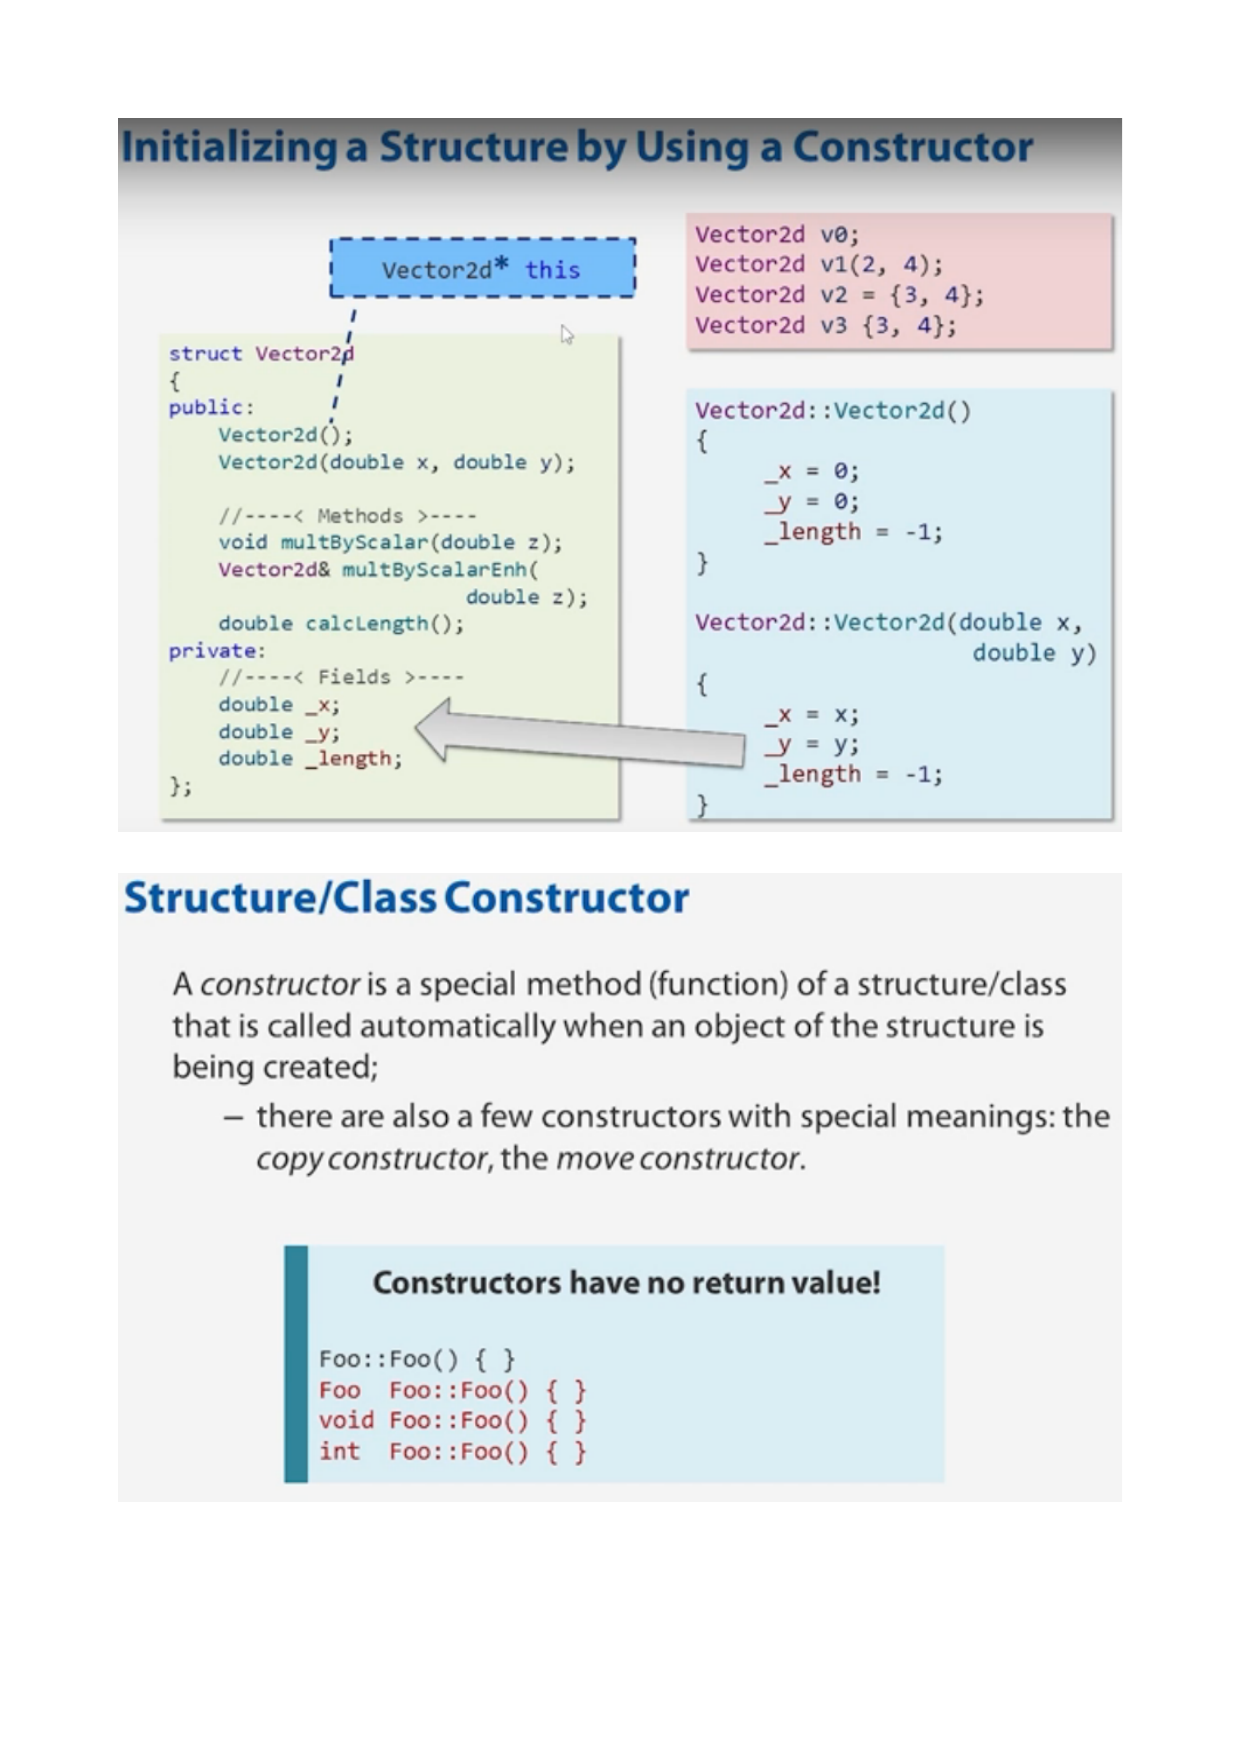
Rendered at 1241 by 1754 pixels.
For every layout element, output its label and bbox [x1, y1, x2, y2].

picture [118, 118, 1123, 832]
picture [118, 873, 1123, 1502]
